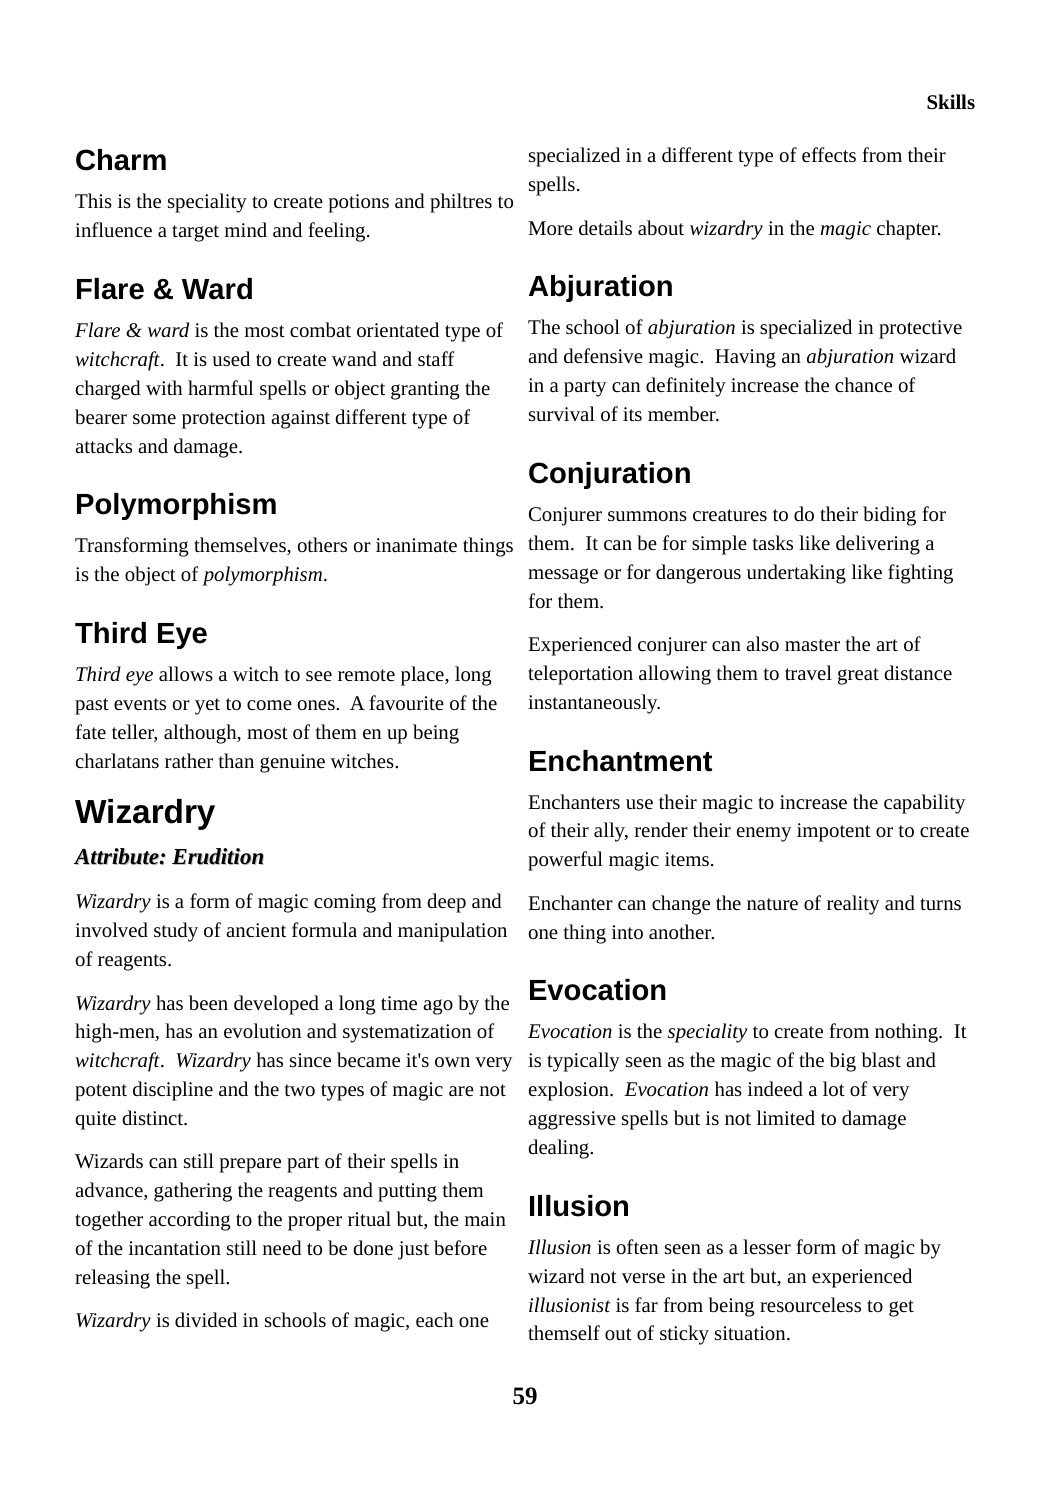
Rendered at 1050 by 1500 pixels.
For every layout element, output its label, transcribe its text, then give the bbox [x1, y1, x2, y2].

text Flare & ward is the most combat orientated type of witchcraft. It is used to create wand and staff charged with harmful spells or object granting the bearer some protection against different type of attacks and damage. [75, 318, 522, 458]
text Third eye allows a witch to see remote place, long past events or yet to come ones. A favourite of the fate teller, although, most of them en up being charlatans rather than genuine witches. [75, 662, 522, 773]
subtitle Abjuration [528, 269, 975, 303]
text Enchanter can change the nature of reality and turns one thing into another. [528, 891, 975, 944]
subtitle Evocation [528, 973, 975, 1007]
subtitle Enchantment [528, 743, 975, 777]
subtitle Flare & Ward [75, 272, 522, 306]
subtitle Charm [75, 143, 522, 177]
text Conjurer summons creatures to do their biding for them. It can be for simple tasks like delivering a message or for dangerous undertaking like fighting for them. [528, 502, 975, 613]
subtitle Third Eye [75, 616, 522, 650]
text Experienced conjurer can also master the art of teleportation allowing them to travel great distance instantaneously. [528, 632, 975, 714]
text specialized in a different type of effects from their spells. [528, 143, 975, 196]
text Attribute: Erudition [75, 843, 522, 869]
subtitle Wizardry [75, 792, 522, 831]
text Illusion is often seen as a lesser form of magic by wizard not verse in the art but, an experienced illusionist is far from being resourceless to get themself out of sticky situation. [528, 1235, 975, 1345]
text Wizardry has been developed a long time ago by the high-men, has an evolution and systematization of witchcraft. Wizardry has since became it's own very potent discipline and the two types of magic are not quite distinct. [75, 990, 522, 1130]
text Wizardry is a form of magic coming from deep and involved study of ancient formula and manipulation of reagents. [75, 889, 522, 971]
subtitle Conjuration [528, 456, 975, 489]
text Evocation is the speciality to create from nothing. It is typically seen as the magic of the big blast and explosion. Evocation has indeed a lot of very aggressive spells but is not limited to damage dealing. [528, 1019, 975, 1159]
text This is the speciality to create potions and philtres to influence a target mind and feeling. [75, 189, 522, 242]
text Transforming themselves, others or inanimate things is the object of polymorphism. [75, 533, 522, 586]
text The school of abjuration is specialized in protective and defensive magic. Having an abjuration wizard in a party can definitely increase the chance of survival of its member. [528, 316, 975, 426]
text Enchanters use their magic to increase the capability of their ally, render their enemy impotent or to create powerful magic items. [528, 789, 975, 871]
text Wizardry is divided in schools of magic, each one [75, 1308, 522, 1332]
text Wizards can still prepare part of their spells in advance, gathering the reagents and putting them together according to the proper ritual but, the main of the incantation still need to be done just before releasing the spell. [75, 1149, 522, 1289]
text More details about wizardry in the magic chapter. [528, 216, 975, 240]
subtitle Polymorphism [75, 487, 522, 521]
subtitle Illusion [528, 1189, 975, 1222]
